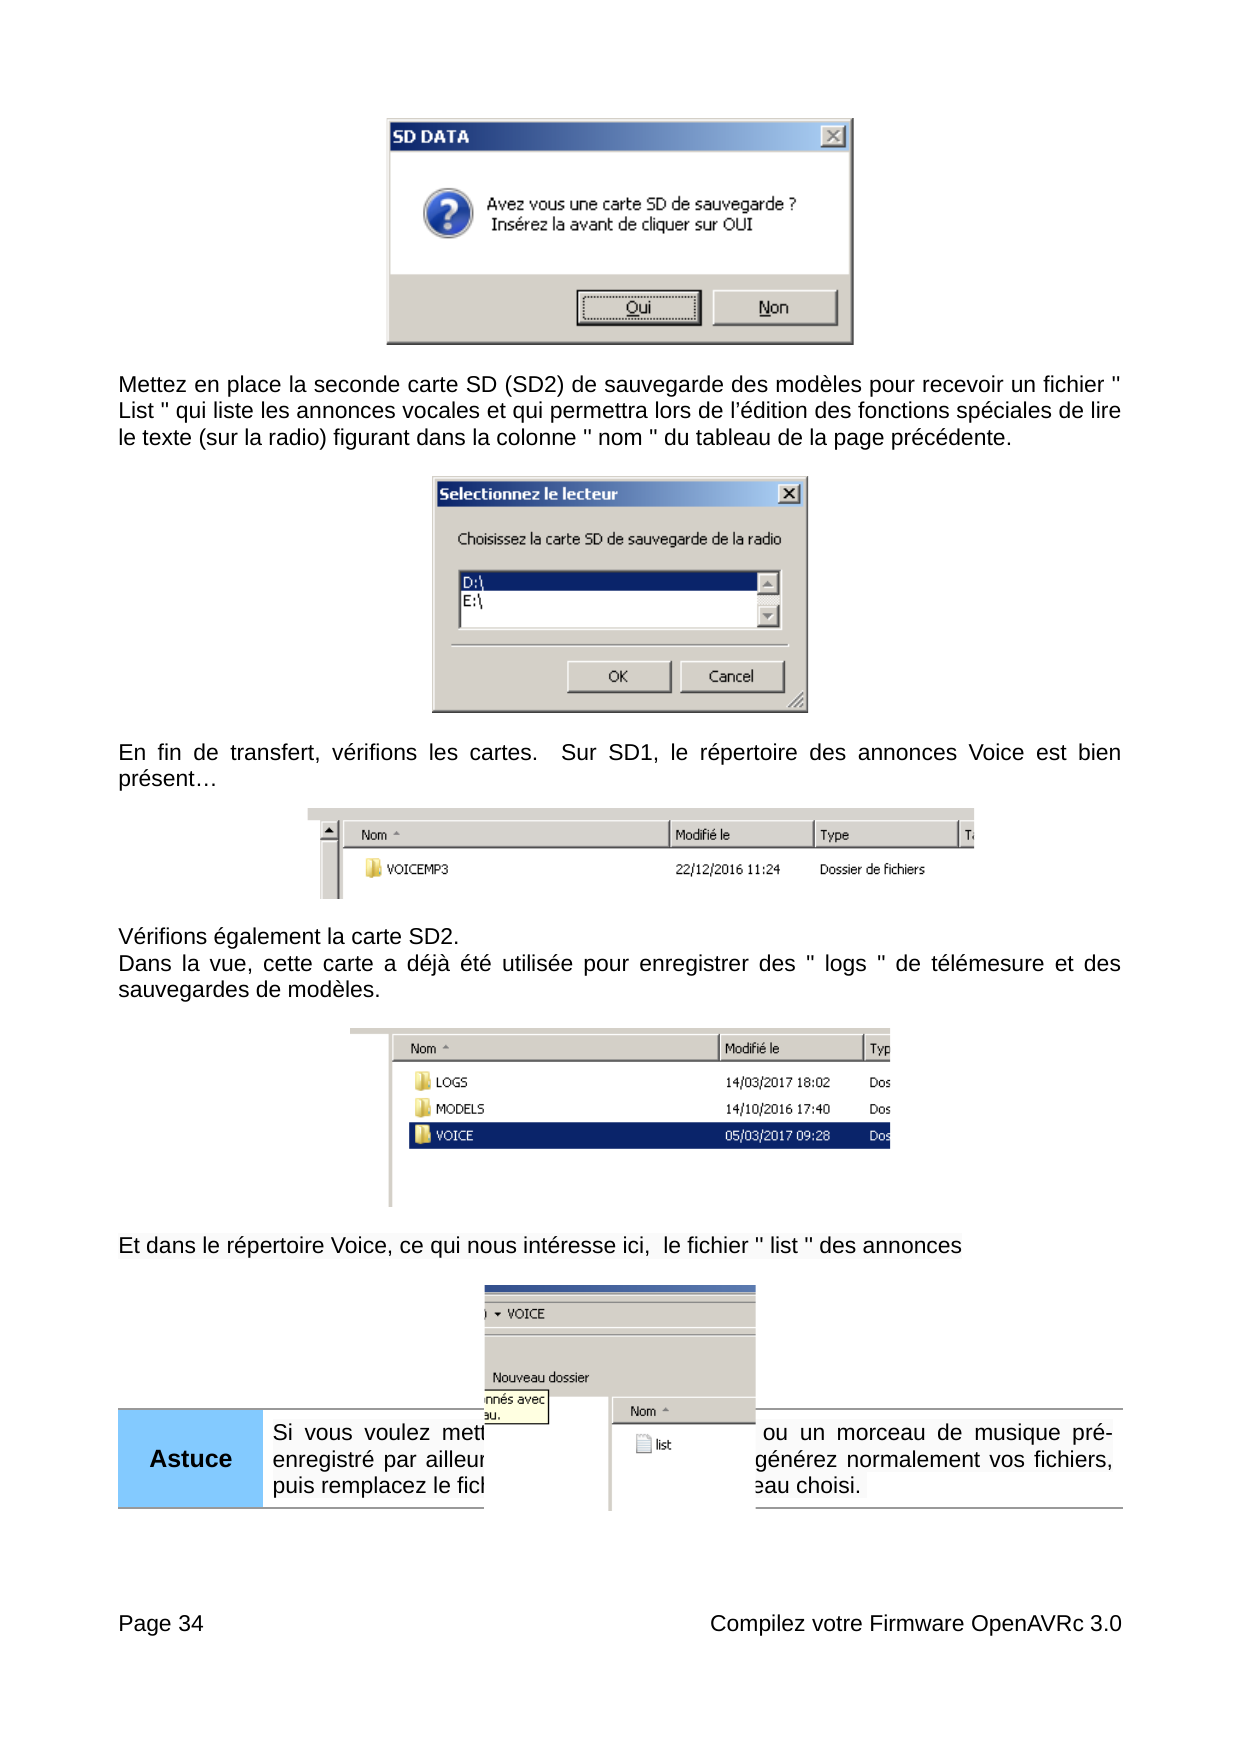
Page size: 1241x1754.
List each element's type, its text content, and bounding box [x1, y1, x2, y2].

text Vérifions également la carte SD2. [118, 923, 1122, 950]
table_header Si vous voulez mettre en place un message ou un morceau de musique pré-enregistré par ailleurs en MP3 sur la SD n°1, générez normalement vos fichiers, puis remplacez le fichier de n° xxxx par le morceau choisi. [264, 1410, 484, 1507]
table_header Si vous voulez mettre en place un message ou un morceau de musique pré-enregistré par ailleurs en MP3 sur la SD n°1, générez normalement vos fichiers, puis remplacez le fichier de n° xxxx par le morceau choisi. [756, 1410, 1122, 1507]
text Mettez en place la seconde carte SD (SD2) de sauvegarde des modèles pour recevoir un fichier '' List '' qui liste les annonces vocales et qui permettra lors de l’édition des fonctions spéciales de lire le texte (sur la radio) figurant dans la colonne '' nom '' du tableau de la page précédente. [118, 371, 1122, 450]
text Dans la vue, cette carte a déjà été utilisée pour enregistrer des '' logs '' de télémesure et des sauvegardes de modèles. [118, 950, 1122, 1002]
table_header Astuce [118, 1410, 263, 1507]
picture [432, 476, 809, 713]
text En fin de transfert, vérifions les cartes. Sur SD1, le répertoire des annonces Voice est bien présent… [118, 739, 1122, 792]
text Et dans le répertoire Voice, ce qui nous intéresse ici, le fichier '' list '' des annonces [118, 1232, 1122, 1259]
picture [386, 118, 854, 345]
